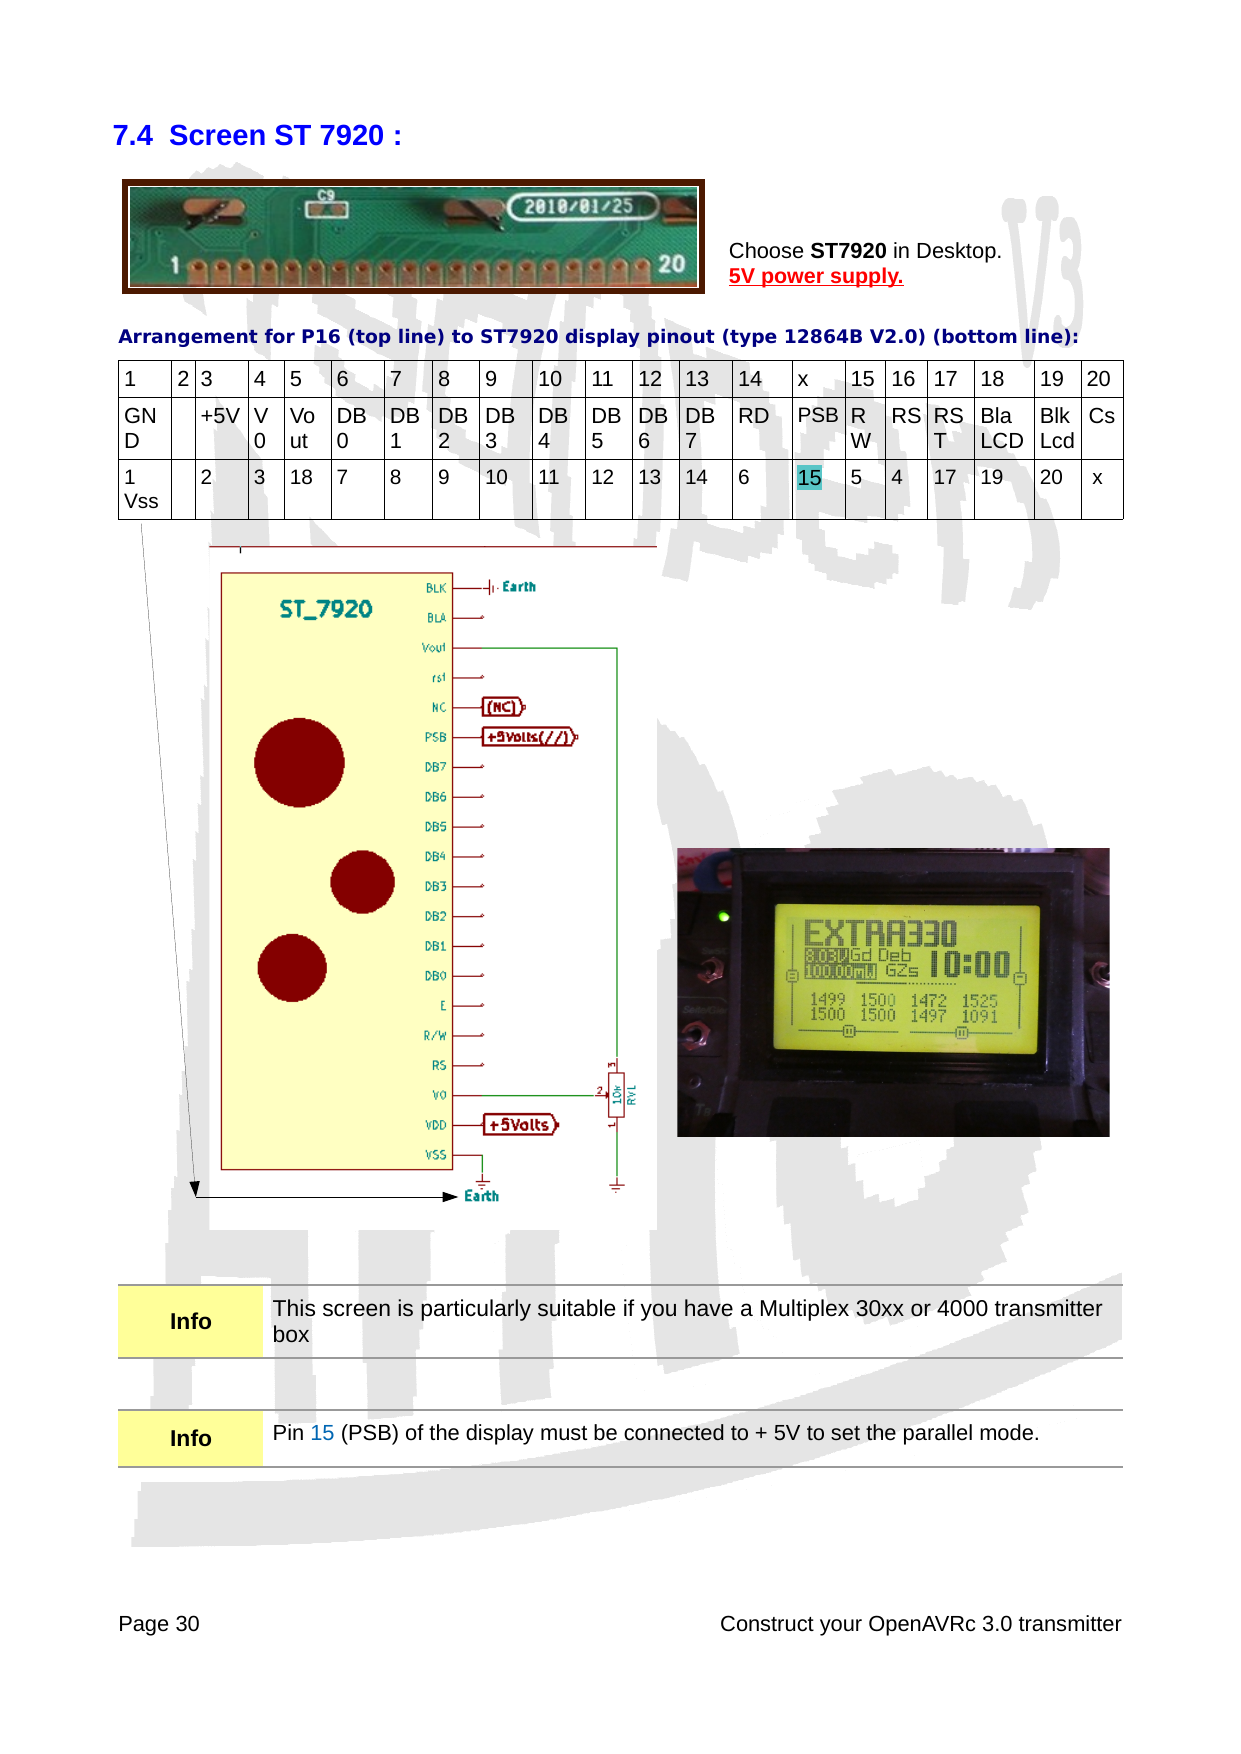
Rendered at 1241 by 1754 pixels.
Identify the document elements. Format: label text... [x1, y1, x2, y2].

table_cell Blk Lcd [1035, 398, 1081, 459]
text 5V power supply. [705, 264, 1122, 288]
table_header 20 [1082, 361, 1123, 397]
table_cell 18 [285, 460, 331, 519]
table_cell 20 [1035, 460, 1081, 519]
text Choose ST7920 in Desktop. [705, 238, 1122, 264]
table_cell 9 [433, 460, 479, 519]
table_cell DB4 [533, 398, 585, 459]
table_cell [172, 398, 195, 459]
table_cell 1 Vss [119, 460, 171, 519]
table_header 14 [733, 361, 792, 397]
table_cell DB0 [332, 398, 384, 459]
picture [677, 848, 1110, 1137]
table_cell 11 [533, 460, 585, 519]
table_header 17 [928, 361, 974, 397]
table_cell DB2 [433, 398, 479, 459]
table_cell RS [886, 398, 927, 459]
table_header x [793, 361, 845, 397]
table_cell 17 [928, 460, 974, 519]
table_cell RST [928, 398, 974, 459]
subtitle 7.4 Screen ST 7920 : [112, 118, 1122, 152]
table_cell 4 [886, 460, 927, 519]
table_header 5 [285, 361, 331, 397]
table_cell GND [119, 398, 171, 459]
table_cell RD [733, 398, 792, 459]
table_cell 8 [385, 460, 432, 519]
table_cell RW [846, 398, 885, 459]
table_cell 7 [332, 460, 384, 519]
table_header 3 [196, 361, 248, 397]
table_header 11 [586, 361, 632, 397]
table_cell 10 [480, 460, 532, 519]
table_header 16 [886, 361, 927, 397]
table_header 10 [533, 361, 585, 397]
table_header Info [118, 1411, 263, 1466]
table_header 19 [1035, 361, 1081, 397]
table_cell 14 [680, 460, 732, 519]
table_header 7 [385, 361, 432, 397]
table_header Pin 15 (PSB) of the display must be connected to + 5V to set the parallel mode. [264, 1411, 1122, 1466]
table_header 13 [680, 361, 732, 397]
text Arrangement for P16 (top line) to ST7920 display pinout (type 12864B V2.0) (bottom line): [118, 326, 1122, 348]
table_cell Cs [1082, 398, 1123, 459]
table_cell 3 [249, 460, 284, 519]
table_header 18 [975, 361, 1034, 397]
table_cell 2 [196, 460, 248, 519]
table_cell DB1 [385, 398, 432, 459]
table_header 4 [249, 361, 284, 397]
table_cell PSB [793, 398, 845, 459]
table_cell +5V [196, 398, 248, 459]
table_header 1 [119, 361, 171, 397]
table_header 15 [846, 361, 885, 397]
table_header 8 [433, 361, 479, 397]
table_cell Vout [285, 398, 331, 459]
table_cell Bla LCD [975, 398, 1034, 459]
table_header Info [118, 1286, 263, 1357]
table_cell DB5 [586, 398, 632, 459]
table_cell V0 [249, 398, 284, 459]
table_cell DB3 [480, 398, 532, 459]
table_cell 15 [793, 460, 845, 519]
table_header 9 [480, 361, 532, 397]
table_cell [172, 460, 195, 519]
table_cell 19 [975, 460, 1034, 519]
picture [209, 546, 657, 1230]
table_cell 5 [846, 460, 885, 519]
table_header This screen is particularly suitable if you have a Multiplex 30xx or 4000 transmitter box [264, 1286, 1122, 1357]
table_cell DB6 [633, 398, 679, 459]
picture [130, 187, 697, 286]
table_cell 6 [733, 460, 792, 519]
table_header 6 [332, 361, 384, 397]
table_cell DB7 [680, 398, 732, 459]
table_cell x [1082, 460, 1123, 519]
table_cell 12 [586, 460, 632, 519]
table_header 12 [633, 361, 679, 397]
table_header 2 [172, 361, 195, 397]
table_cell 13 [633, 460, 679, 519]
